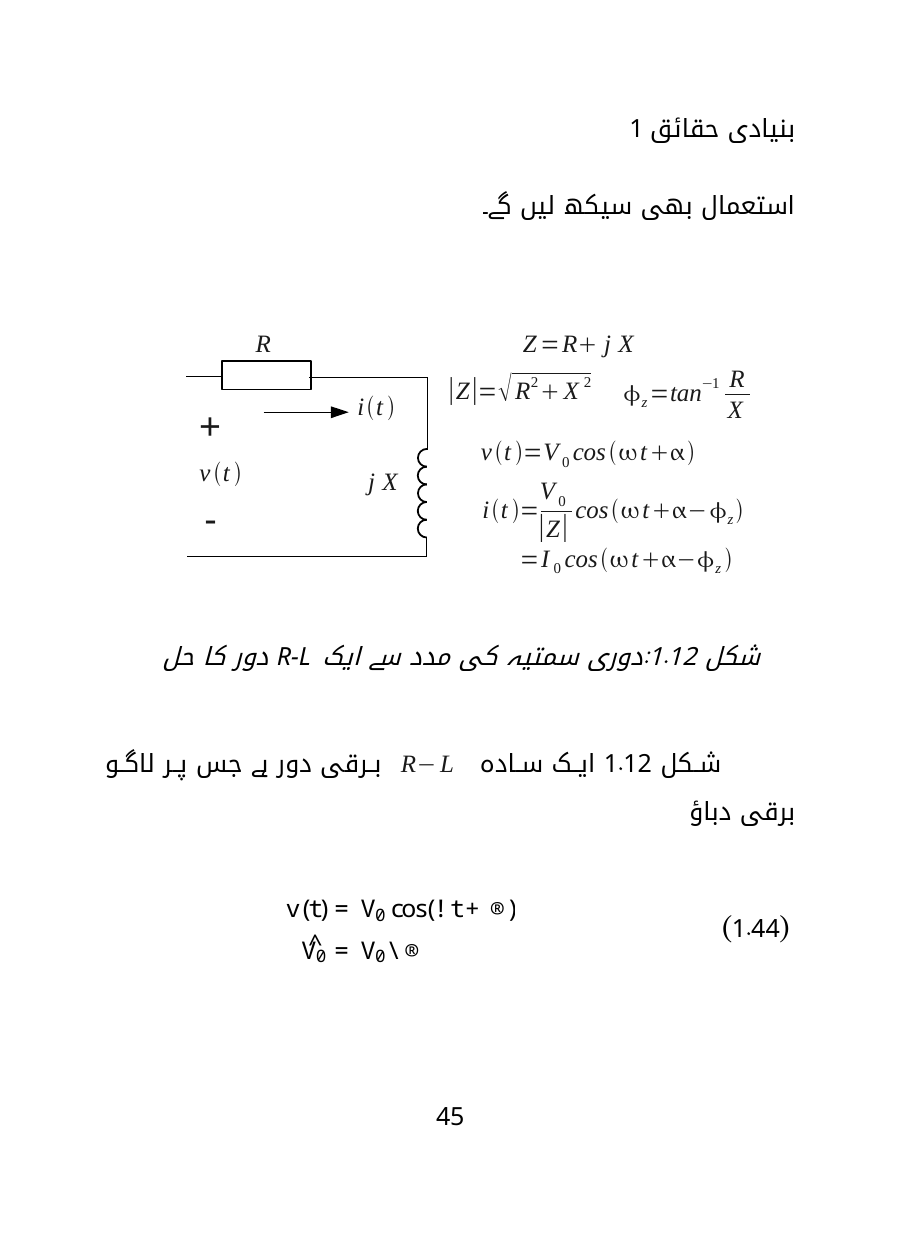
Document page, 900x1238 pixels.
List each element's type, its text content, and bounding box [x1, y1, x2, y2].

text شکل 1.12:دوری سمتیہ کی مدد سے ایک R-L دور کا حل [140, 301, 760, 681]
text شکل 1.12 ایک سادہ برقی دور ہے جس پر لاگو برقی دباؤ [105, 741, 795, 836]
table_header [105, 882, 703, 989]
text یہاں دوری سمتیوں کو استعمال کر کے ایک سادہ برقی دور حل کرتے ہیں۔ یوں ان سے وابستگی پیدا ہو جائے گی اور ان کا استعمال بھی سیکھ لیں گے۔ [105, 182, 795, 230]
table_header (1.44) [703, 882, 795, 989]
